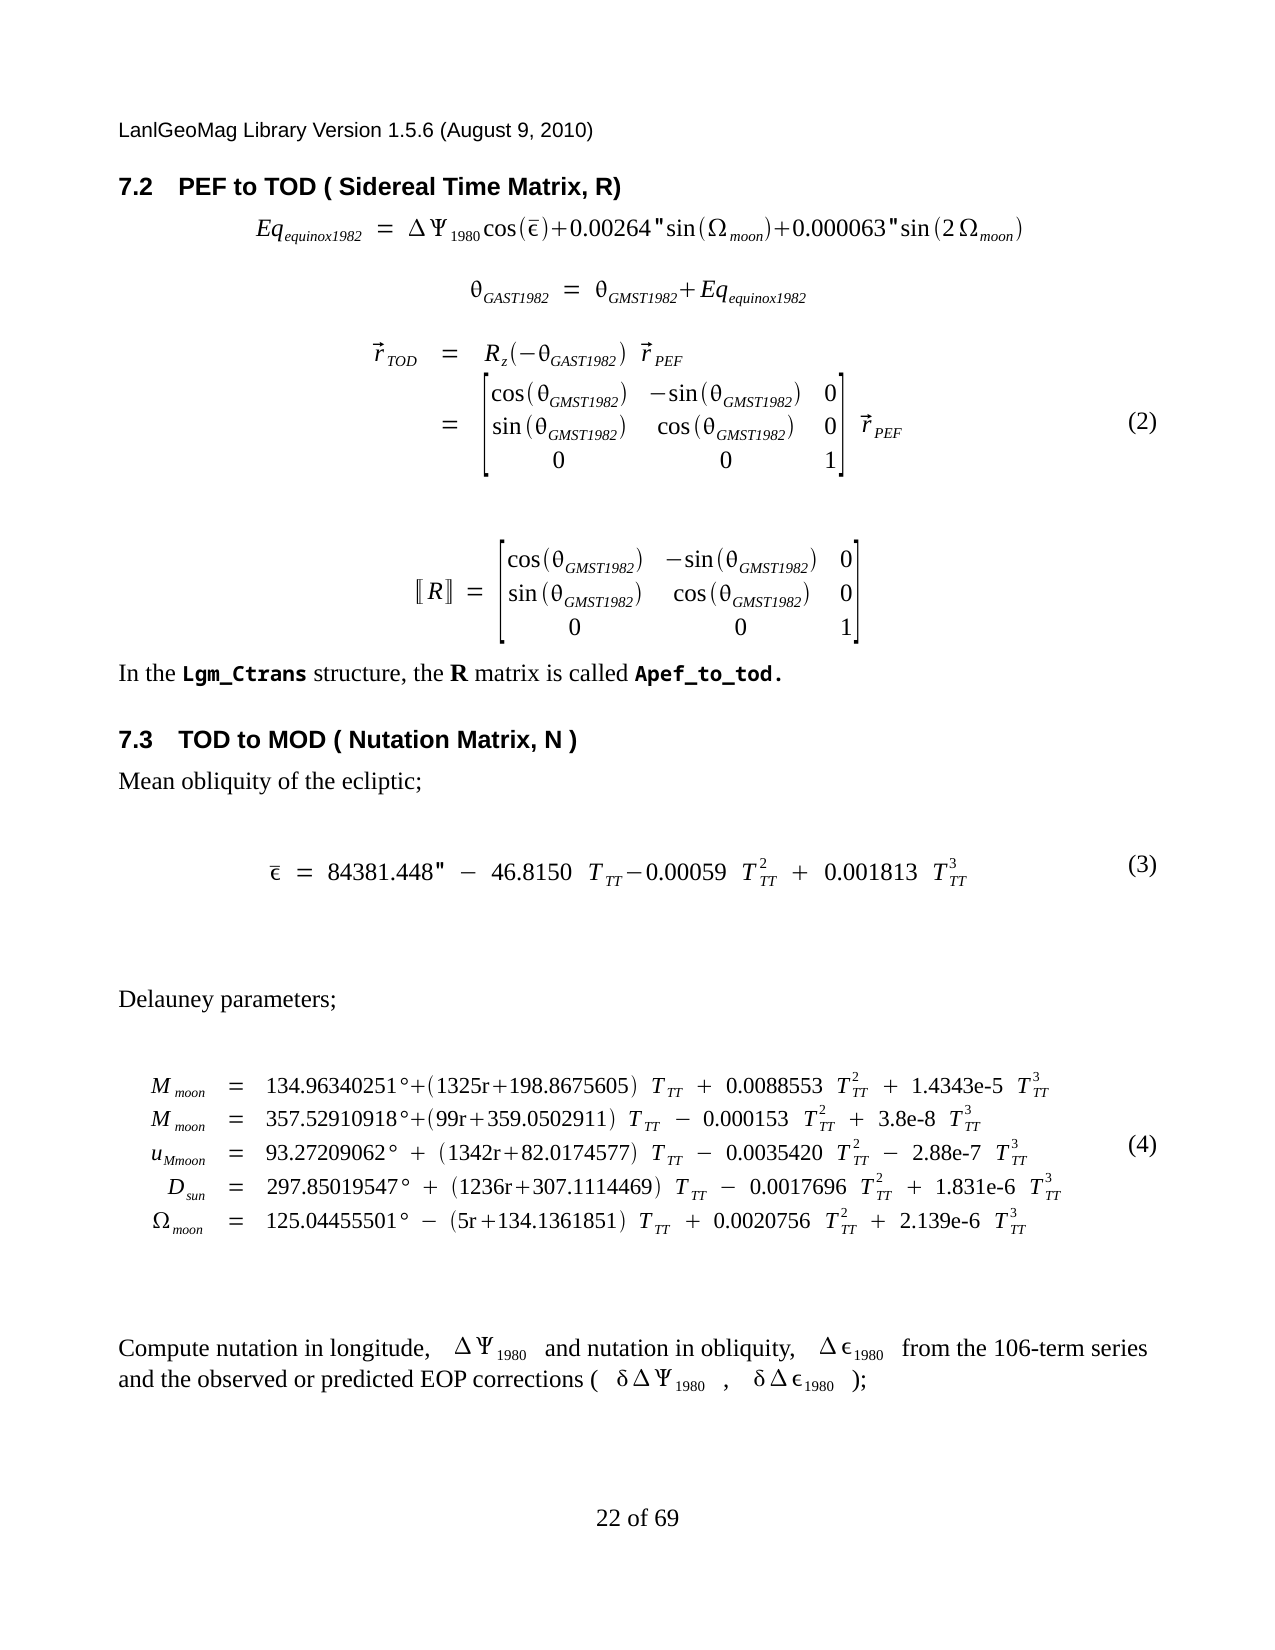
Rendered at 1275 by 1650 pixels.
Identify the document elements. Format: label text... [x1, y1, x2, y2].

text (4) [118, 1067, 1157, 1237]
subtitle TOD to MOD ( Nutation Matrix, N ) [118, 725, 1157, 754]
text Delauney parameters; [118, 984, 1157, 1013]
text Compute nutation in longitude, and nutation in obliquity, from the 106-term series and the observed or predicted EOP corrections (, ); [118, 1332, 1157, 1394]
text In the Lgm_Ctrans structure, the R matrix is called Apef_to_tod. [118, 658, 1157, 688]
text (3) [118, 849, 1157, 889]
subtitle PEF to TOD ( Sidereal Time Matrix, R) [118, 172, 1157, 201]
text Mean obliquity of the ecliptic; [118, 766, 1157, 795]
text (2) [118, 213, 1157, 646]
